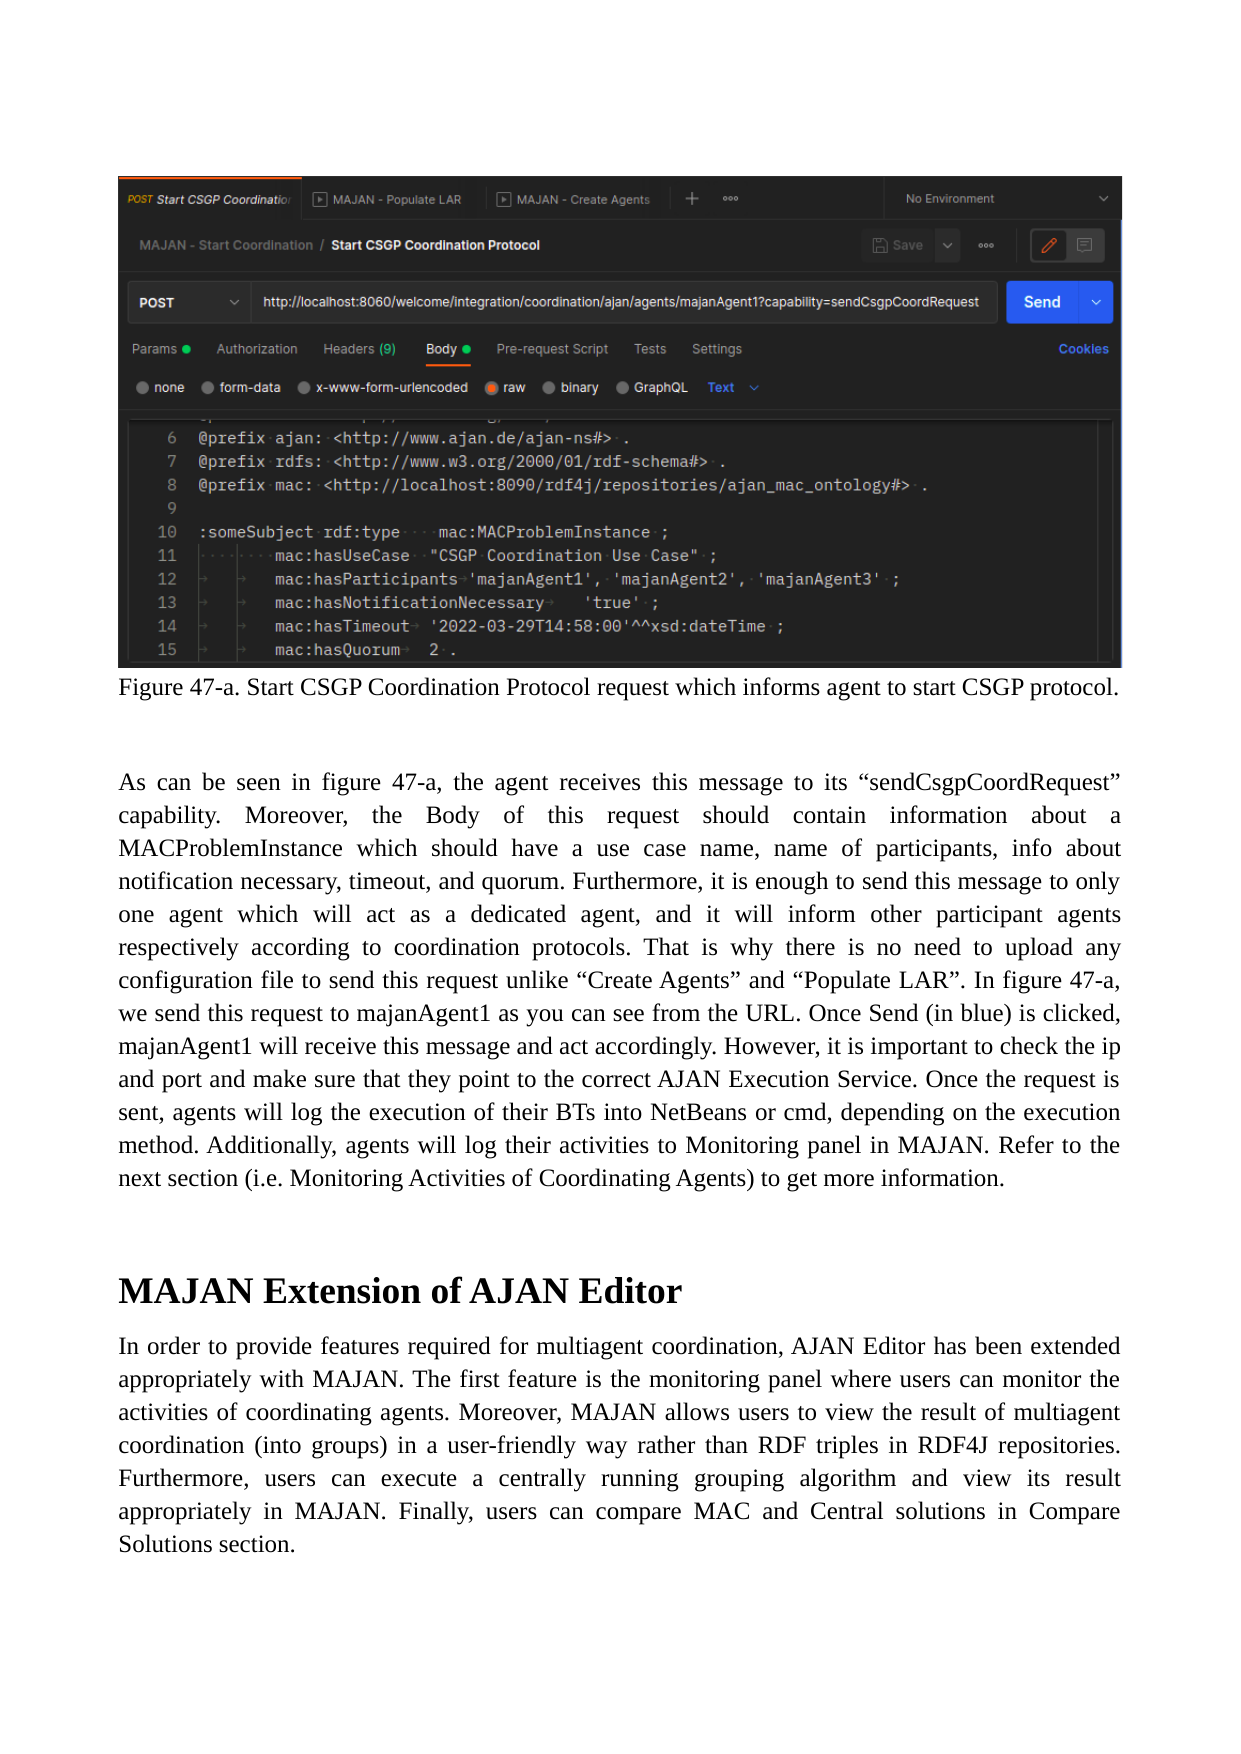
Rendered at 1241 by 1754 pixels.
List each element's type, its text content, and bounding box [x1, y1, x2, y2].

subtitle MAJAN Extension of AJAN Editor [118, 1269, 1122, 1312]
text As can be seen in figure 47-a, the agent receives this message to its “sendCsgpCoordRequest” capability. Moreover, the Body of this request should contain information about a MACProblemInstance which should have a use case name, name of participants, info about notification necessary, timeout, and quorum. Furthermore, it is enough to send this message to only one agent which will act as a dedicated agent, and it will inform other participant agents respectively according to coordination protocols. That is why there is no need to upload any configuration file to send this request unlike “Create Agents” and “Populate LAR”. In figure 47-a, we send this request to majanAgent1 as you can see from the URL. Once Send (in blue) is clicked, majanAgent1 will receive this message and act accordingly. However, it is important to check the ip and port and make sure that they point to the correct AJAN Execution Service. Once the request is sent, agents will log the execution of their BTs into NetBeans or cmd, depending on the execution method. Additionally, agents will log their activities to Monitoring panel in MAJAN. Refer to the next section (i.e. Monitoring Activities of Coordinating Agents) to get more information. [118, 767, 1122, 1192]
picture [118, 176, 1123, 668]
text In order to provide features required for multiagent coordination, AJAN Editor has been extended appropriately with MAJAN. The first feature is the monitoring panel where users can monitor the activities of coordinating agents. Moreover, MAJAN allows users to view the result of multiagent coordination (into groups) in a user-friendly way rather than RDF triples in RDF4J repositories. Furthermore, users can execute a centrally running grouping algorithm and view its result appropriately in MAJAN. Finally, users can compare MAC and Central solutions in Compare Solutions section. [118, 1331, 1122, 1558]
text Figure 47-a. Start CSGP Coordination Protocol request which informs agent to start CSGP protocol. [118, 668, 1122, 701]
